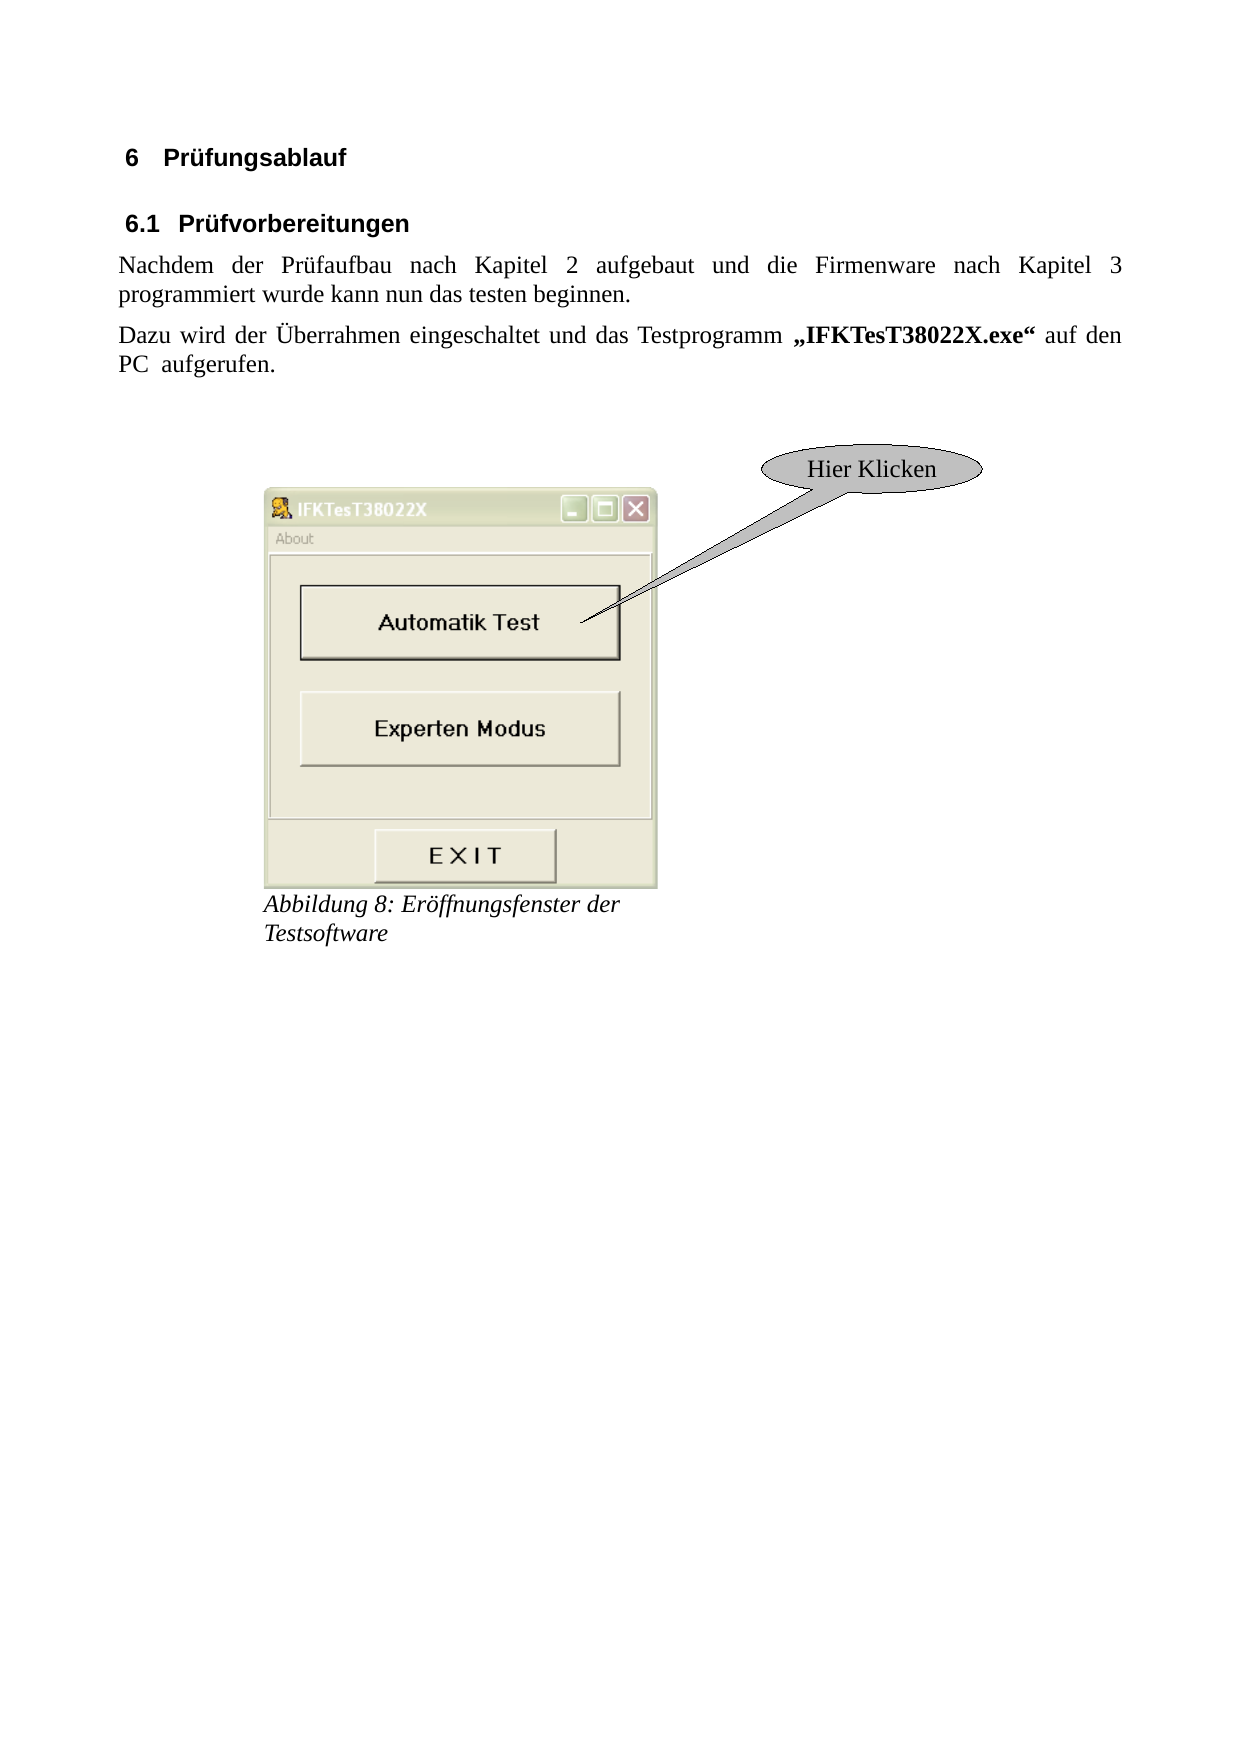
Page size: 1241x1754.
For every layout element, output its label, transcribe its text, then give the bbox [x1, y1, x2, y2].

picture [263, 487, 658, 889]
text Dazu wird der Überrahmen eingeschaltet und das Testprogramm „IFKTesT38022X.exe“ auf den PC aufgerufen. [118, 321, 1122, 378]
text Nachdem der Prüfaufbau nach Kapitel 2 aufgebaut und die Firmenware nach Kapitel 3 programmiert wurde kann nun das testen beginnen. [118, 251, 1122, 308]
text Abbildung 8: Eröffnungsfenster der Testsoftware [264, 889, 657, 947]
subtitle Prüfungsablauf [118, 143, 1122, 172]
subtitle Prüfvorbereitungen [118, 209, 1122, 238]
